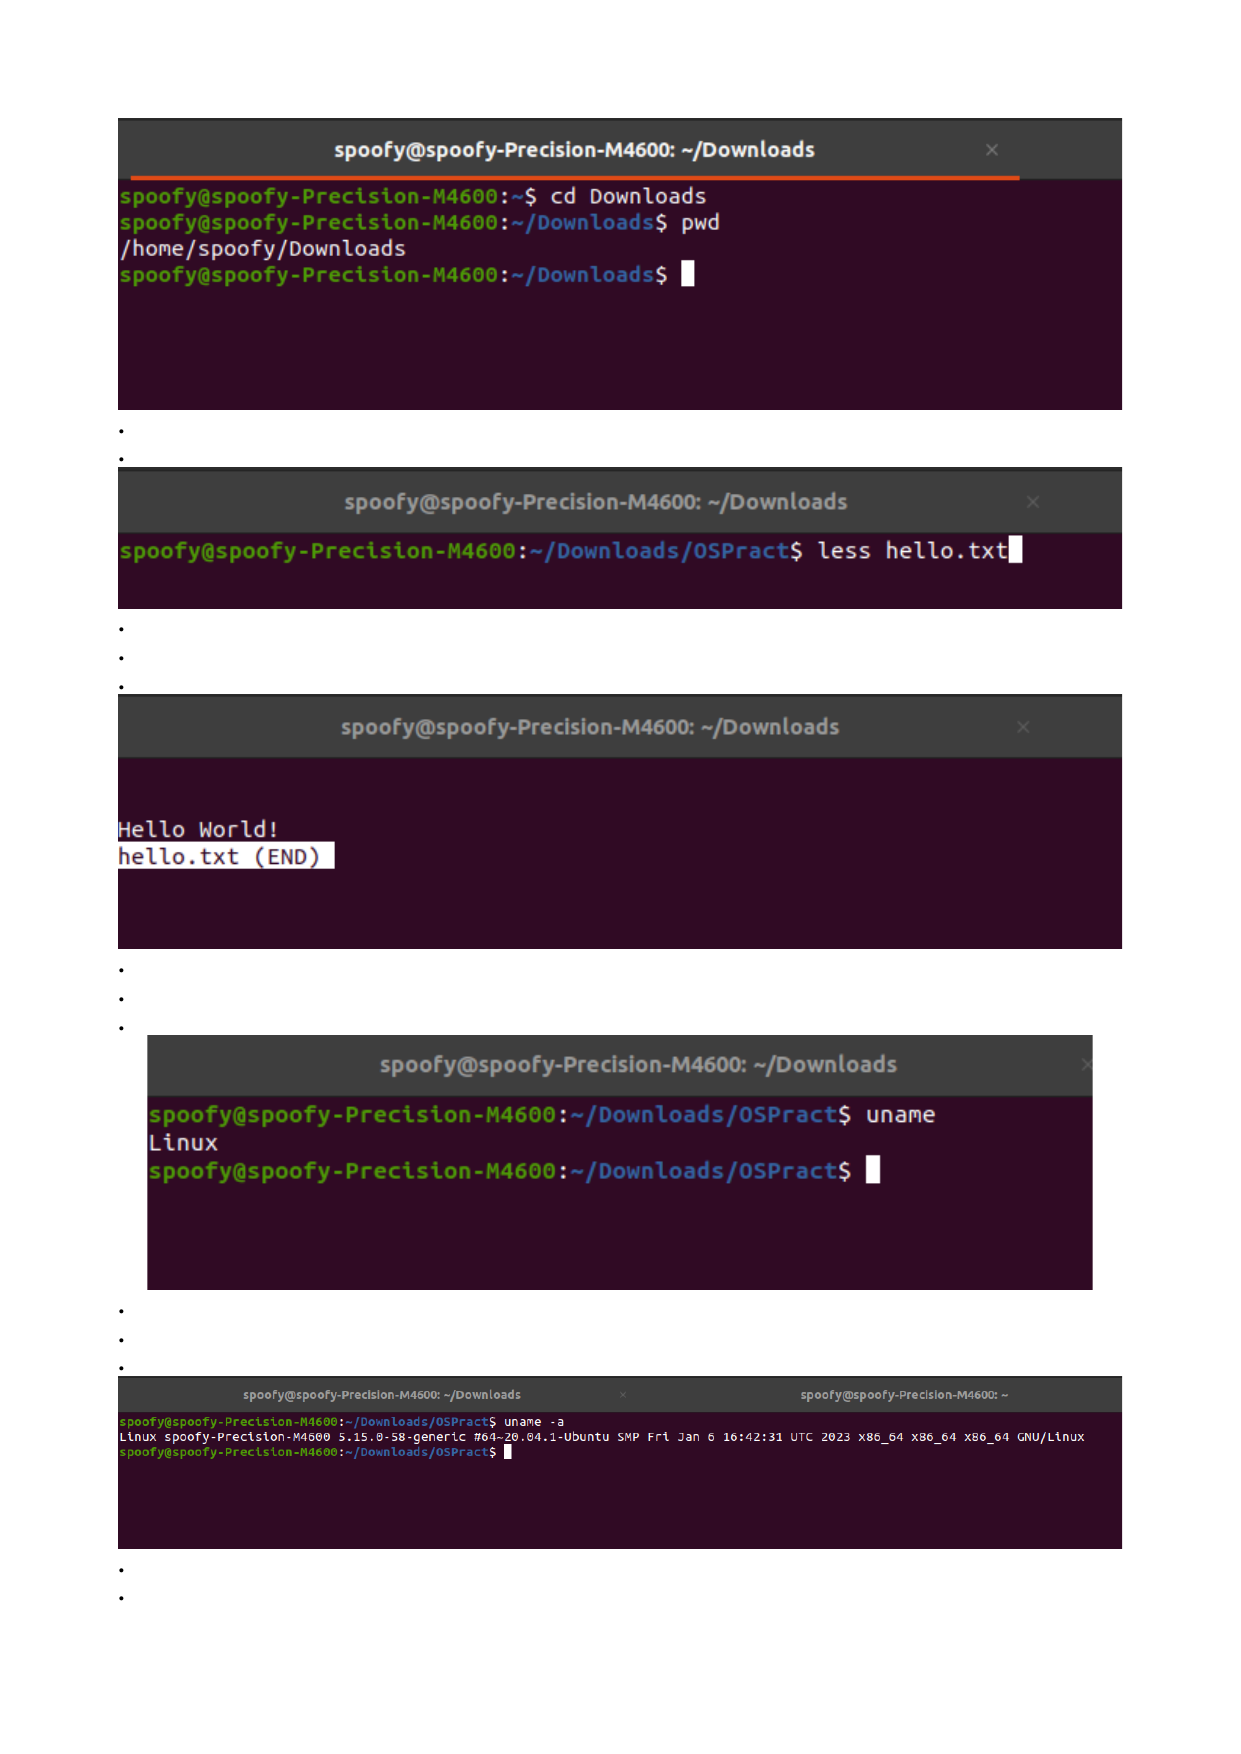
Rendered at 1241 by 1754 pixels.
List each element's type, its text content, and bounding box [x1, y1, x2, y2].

text . [118, 949, 1122, 978]
picture [118, 694, 1123, 949]
text . [118, 438, 1122, 467]
picture [118, 1376, 1123, 1549]
text . [118, 1577, 1122, 1606]
text . [118, 1549, 1122, 1577]
text . [118, 1347, 1122, 1376]
text . [118, 666, 1122, 694]
picture [118, 118, 1123, 410]
picture [147, 1035, 1093, 1290]
text . [118, 637, 1122, 666]
text . [118, 410, 1122, 438]
text . [118, 978, 1122, 1007]
text . [118, 1007, 1122, 1035]
text . [118, 1319, 1122, 1347]
picture [118, 467, 1123, 609]
text . [118, 609, 1122, 637]
text . [118, 1035, 1122, 1319]
